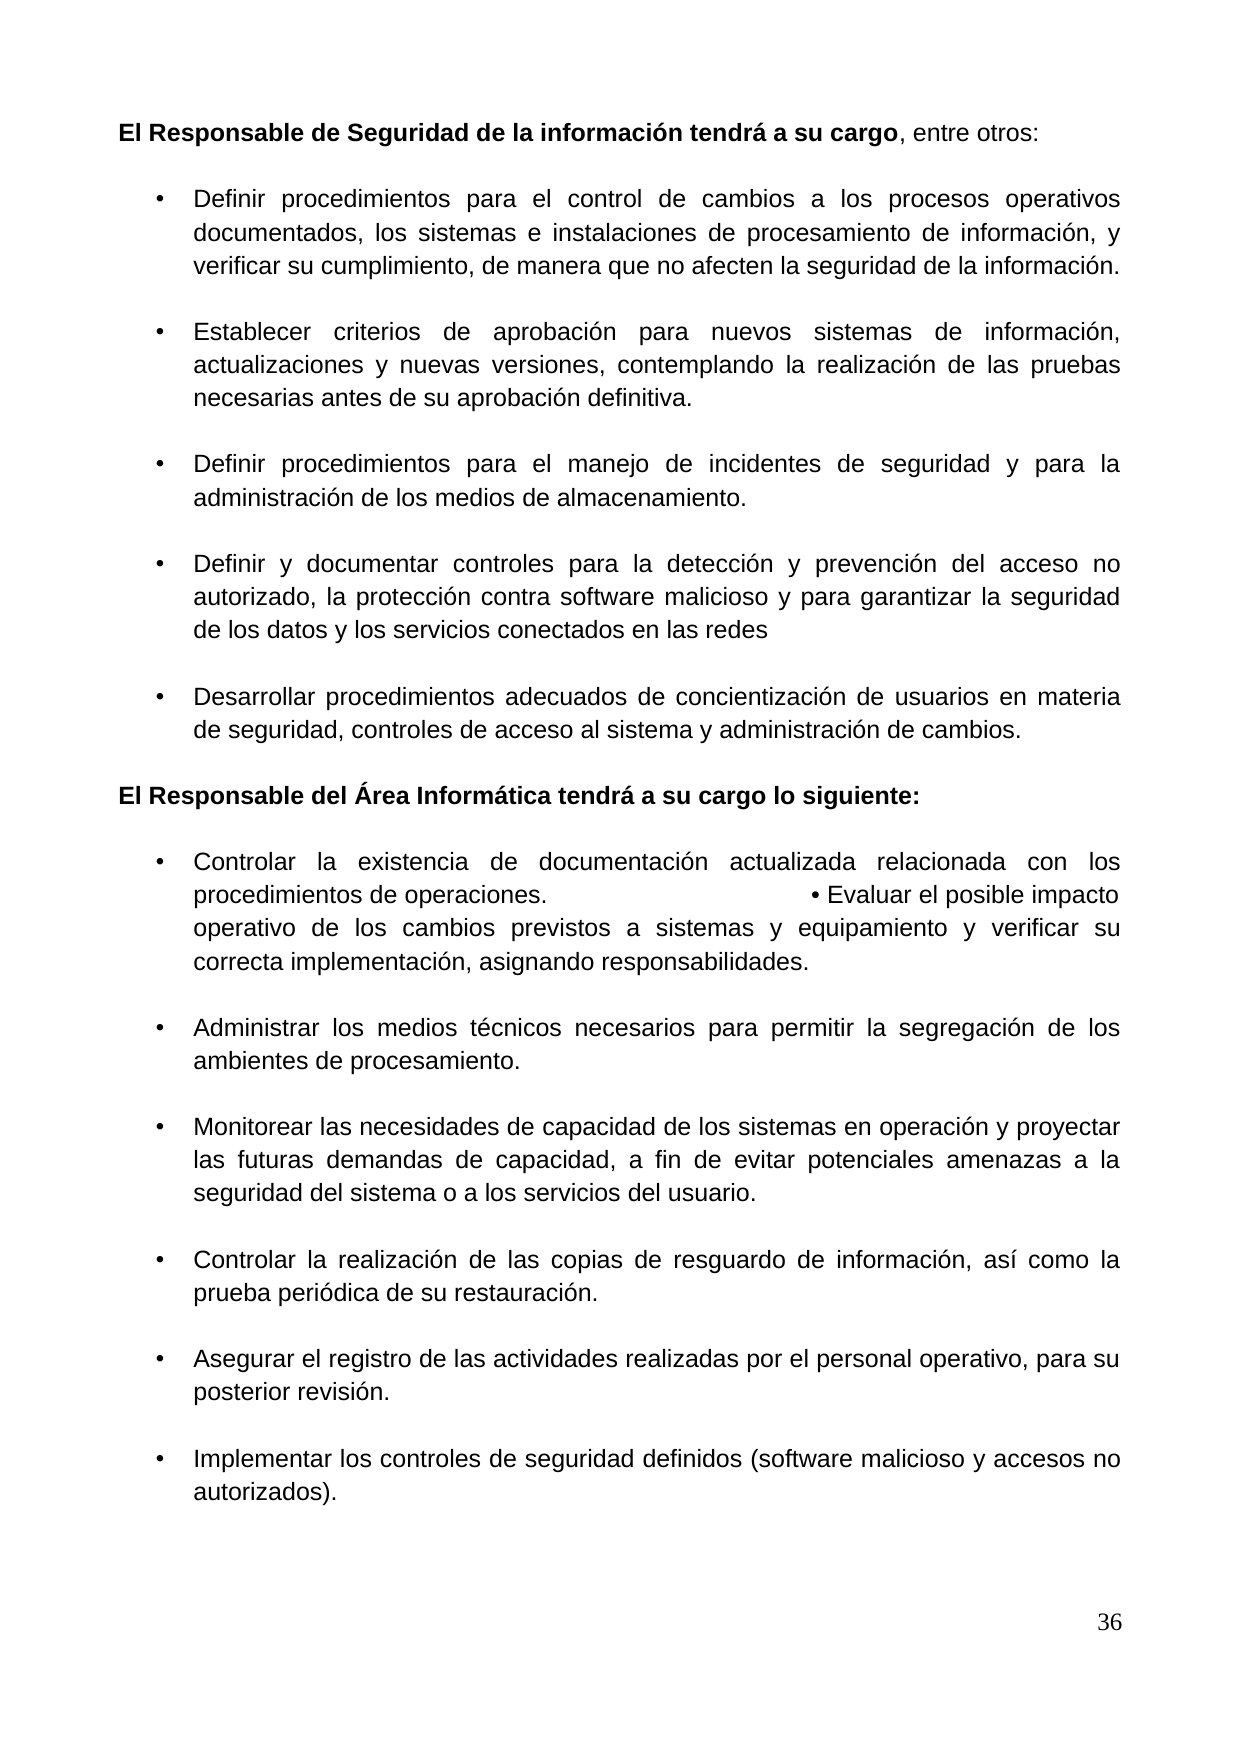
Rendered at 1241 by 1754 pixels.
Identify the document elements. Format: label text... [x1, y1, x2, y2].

list Definir procedimientos para el control de cambios a los procesos operativos documentados, los sistemas e instalaciones de procesamiento de información, y verificar su cumplimiento, de manera que no afecten la seguridad de la información. [156, 184, 1122, 279]
list Asegurar el registro de las actividades realizadas por el personal operativo, para su posterior revisión. [156, 1344, 1122, 1406]
text El Responsable del Área Informática tendrá a su cargo lo siguiente: [118, 781, 1122, 810]
list Definir procedimientos para el manejo de incidentes de seguridad y para la administración de los medios de almacenamiento. [156, 449, 1122, 511]
list Implementar los controles de seguridad definidos (software malicioso y accesos no autorizados). [156, 1444, 1122, 1506]
list Administrar los medios técnicos necesarios para permitir la segregación de los ambientes de procesamiento. [156, 1013, 1122, 1075]
list Controlar la realización de las copias de resguardo de información, así como la prueba periódica de su restauración. [156, 1245, 1122, 1307]
list Controlar la existencia de documentación actualizada relacionada con los procedimientos de operaciones. • Evaluar el posible impacto operativo de los cambios previstos a sistemas y equipamiento y verificar su correcta implementación, asignando responsabilidades. [156, 847, 1122, 975]
list Definir y documentar controles para la detección y prevención del acceso no autorizado, la protección contra software malicioso y para garantizar la seguridad de los datos y los servicios conectados en las redes [156, 549, 1122, 644]
list Monitorear las necesidades de capacidad de los sistemas en operación y proyectar las futuras demandas de capacidad, a fin de evitar potenciales amenazas a la seguridad del sistema o a los servicios del usuario. [156, 1112, 1122, 1207]
text El Responsable de Seguridad de la información tendrá a su cargo, entre otros: [118, 118, 1122, 147]
list Desarrollar procedimientos adecuados de concientización de usuarios en materia de seguridad, controles de acceso al sistema y administración de cambios. [156, 681, 1122, 743]
list Establecer criterios de aprobación para nuevos sistemas de información, actualizaciones y nuevas versiones, contemplando la realización de las pruebas necesarias antes de su aprobación definitiva. [156, 317, 1122, 412]
